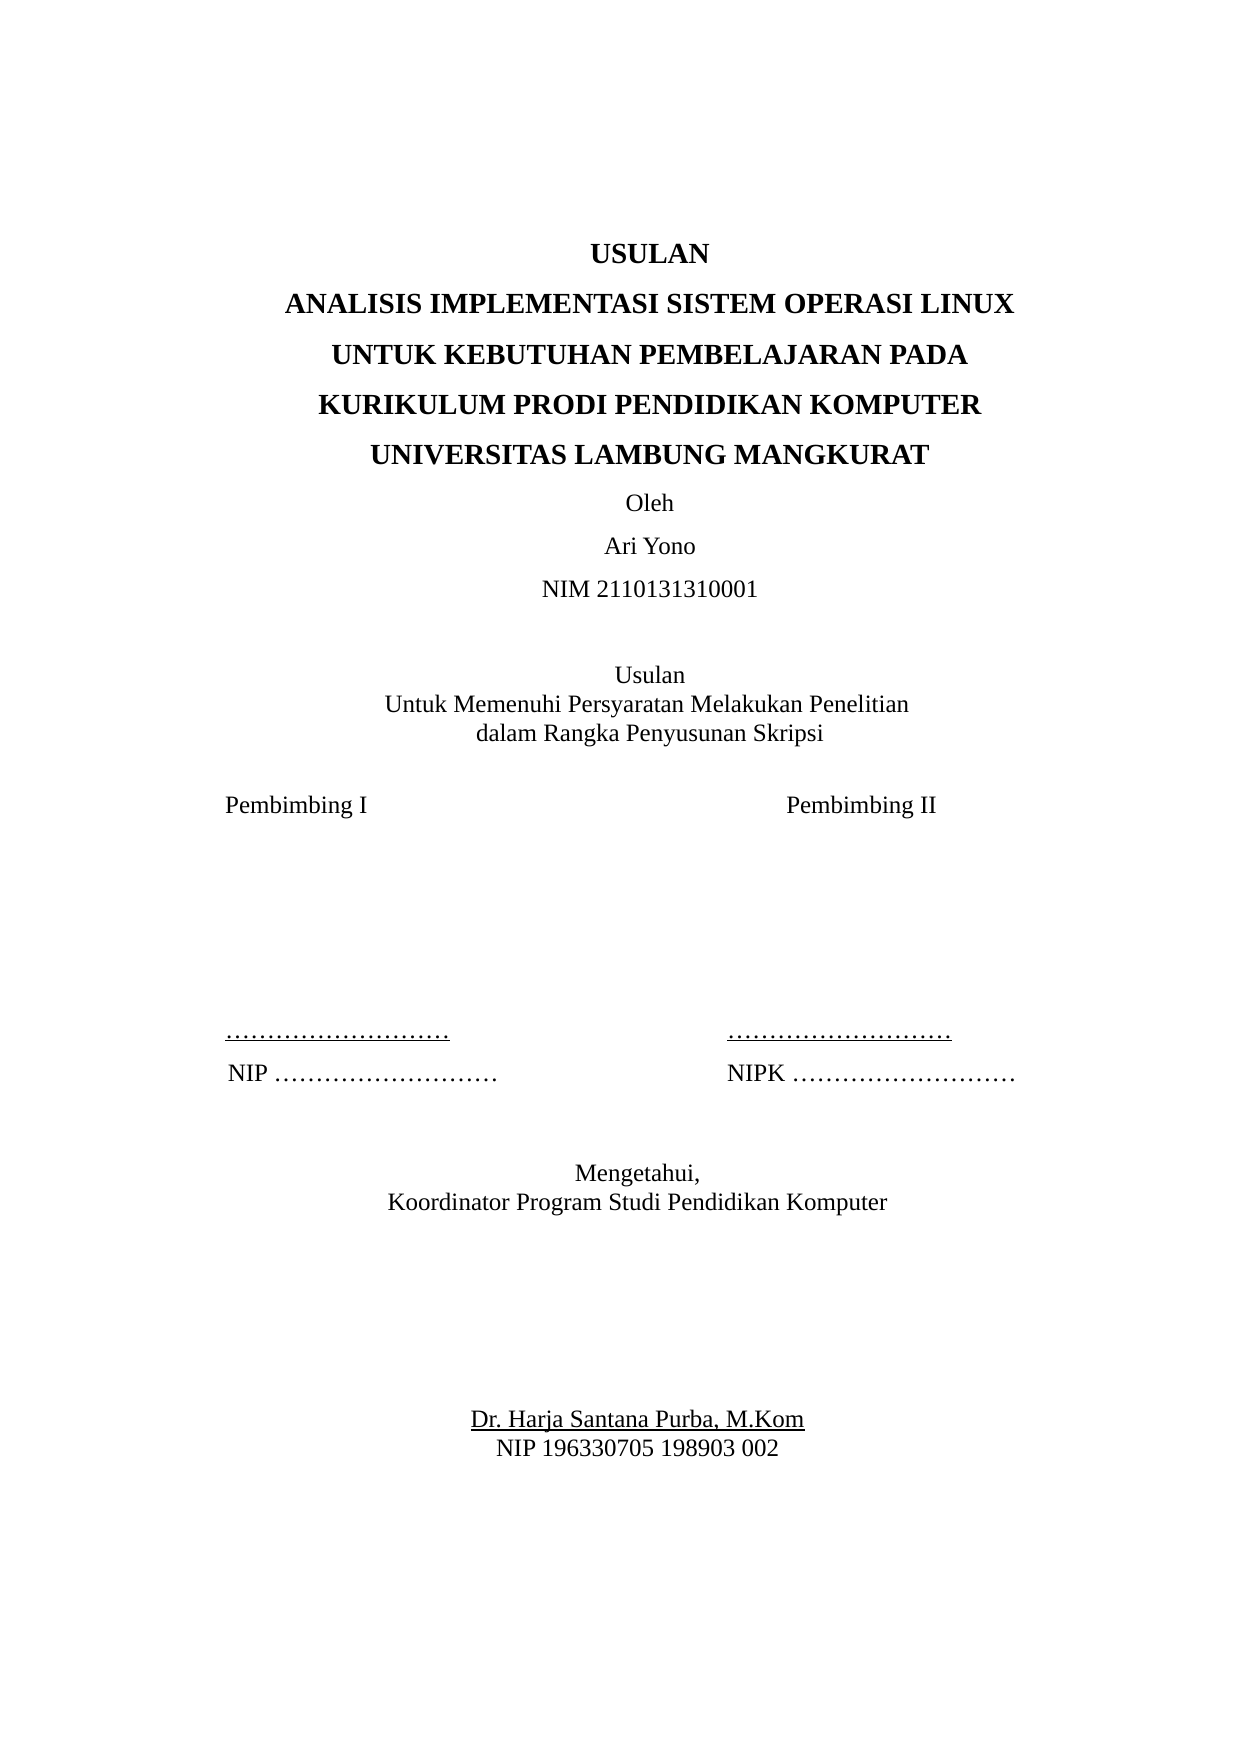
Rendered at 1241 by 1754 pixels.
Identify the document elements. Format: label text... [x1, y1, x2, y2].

table_header Pembimbing II [657, 790, 1061, 899]
text Oleh [236, 488, 1063, 517]
table_cell ……………………… NIP ……………………… [214, 899, 657, 1101]
text NIM 2110131310001 [236, 574, 1063, 603]
table_header Pembimbing I [214, 790, 657, 899]
table_cell Mengetahui, Koordinator Program Studi Pendidikan Komputer [214, 1159, 1061, 1310]
text Usulan Untuk Memenuhi Persyaratan Melakukan Penelitian dalam Rangka Penyusunan Skripsi [236, 660, 1063, 747]
table_cell ……………………… NIPK ……………………… [657, 899, 1061, 1101]
text USULAN [236, 236, 1063, 270]
table_cell Dr. Harja Santana Purba, M.Kom NIP 196330705 198903 002 [214, 1310, 1061, 1462]
text Ari Yono [236, 531, 1063, 560]
table_cell [214, 1101, 1061, 1158]
text ANALISIS IMPLEMENTASI Sistem Operasi Linux UNTUK KEBUTUHAN PEMBELAJARAN pada Kurikulum PRODI Pendidikan Komputer Universitas Lambung Mangkurat [236, 287, 1063, 471]
